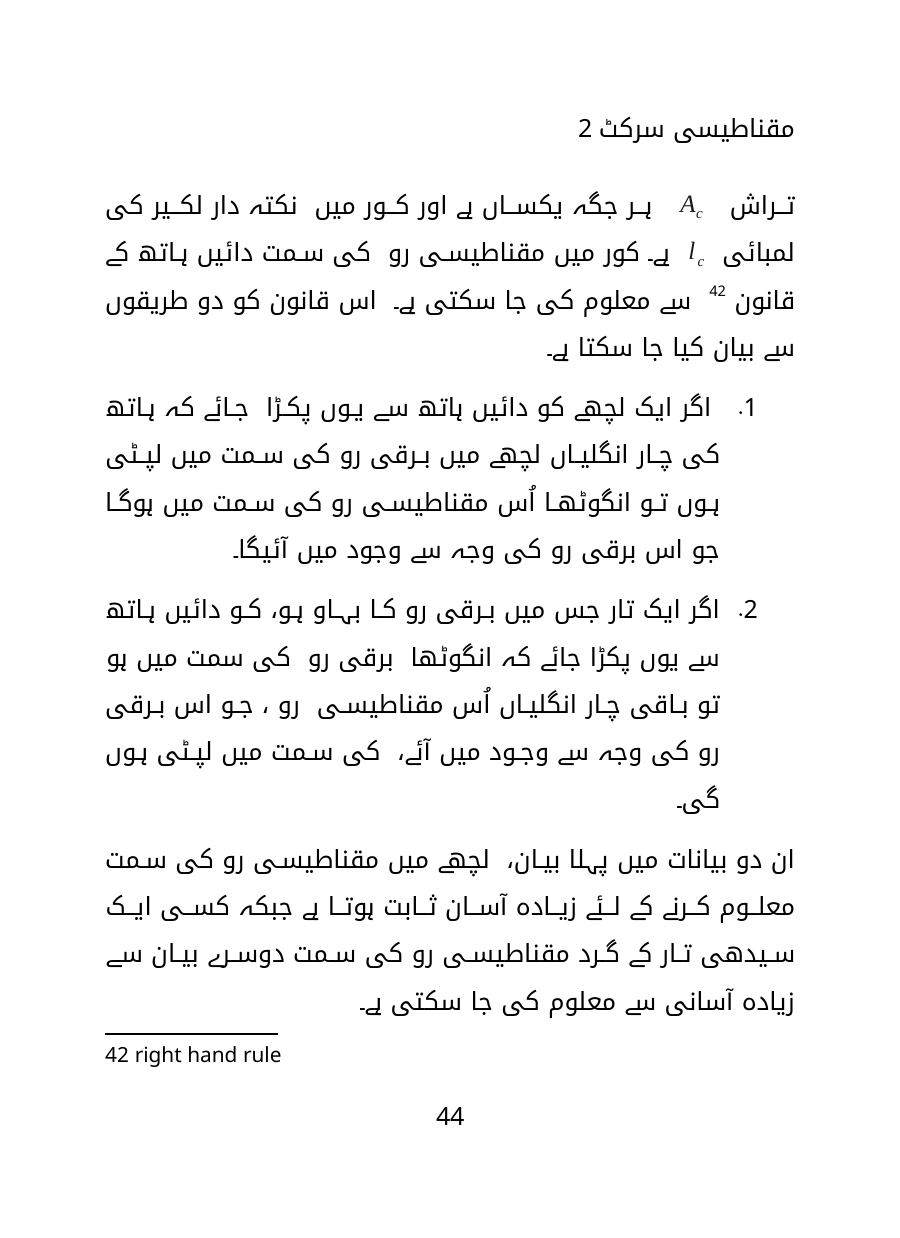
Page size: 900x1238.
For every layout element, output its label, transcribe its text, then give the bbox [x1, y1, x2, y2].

list اگر ایک لچھے کو دائیں ہاتھ سے یوں پکڑا جائے کہ ہاتھ کی چار انگلیاں لچھے میں برقی رو کی سمت میں لپٹی ہوں تو انگوٹھا اُس مقناطیسی رو کی سمت میں ہوگا جو اس برقی رو کی وجہ سے وجود میں آئیگا۔ [105, 384, 757, 574]
text right hand rule [105, 1040, 795, 1068]
text ان دو بیانات میں پہلا بیان، لچھے میں مقناطیسی رو کی سمت معلوم کرنے کے لئے زیادہ آسان ثابت ہوتا ہے جبکہ کسی ایک سیدھی تار کے گرد مقناطیسی رو کی سمت دوسرے بیان سے زیادہ آسانی سے معلوم کی جا سکتی ہے۔ [105, 836, 795, 1026]
list اگر ایک تار جس میں برقی رو کا بہاو ہو، کو دائیں ہاتھ سے یوں پکڑا جائے کہ انگوٹھا برقی رو کی سمت میں ہو تو باقی چار انگلیاں اُس مقناطیسی رو ، جو اس برقی رو کی وجہ سے وجود میں آئے، کی سمت میں لپٹی ہوں گی۔ [105, 587, 757, 823]
text شکل 2.7 میں ایک سادہ مقناطیسی نظام دکھایا گیا ہے جس میں مقناطیسی دباؤ مقناطیسی کور میں مقناطیسی رو کو جنم دیتی ہے۔ یہاں کور کا رقبہ عمودی تراش ہر جگہ یکساں ہے اور کور میں نکتہ دار لکیر کی لمبائیہے۔ کور میں مقناطیسی رو کی سمت دائیں ہاتھ کے قانون سے معلوم کی جا سکتی ہے۔ اس قانون کو دو طریقوں سے بیان کیا جا سکتا ہے۔ [105, 182, 795, 372]
